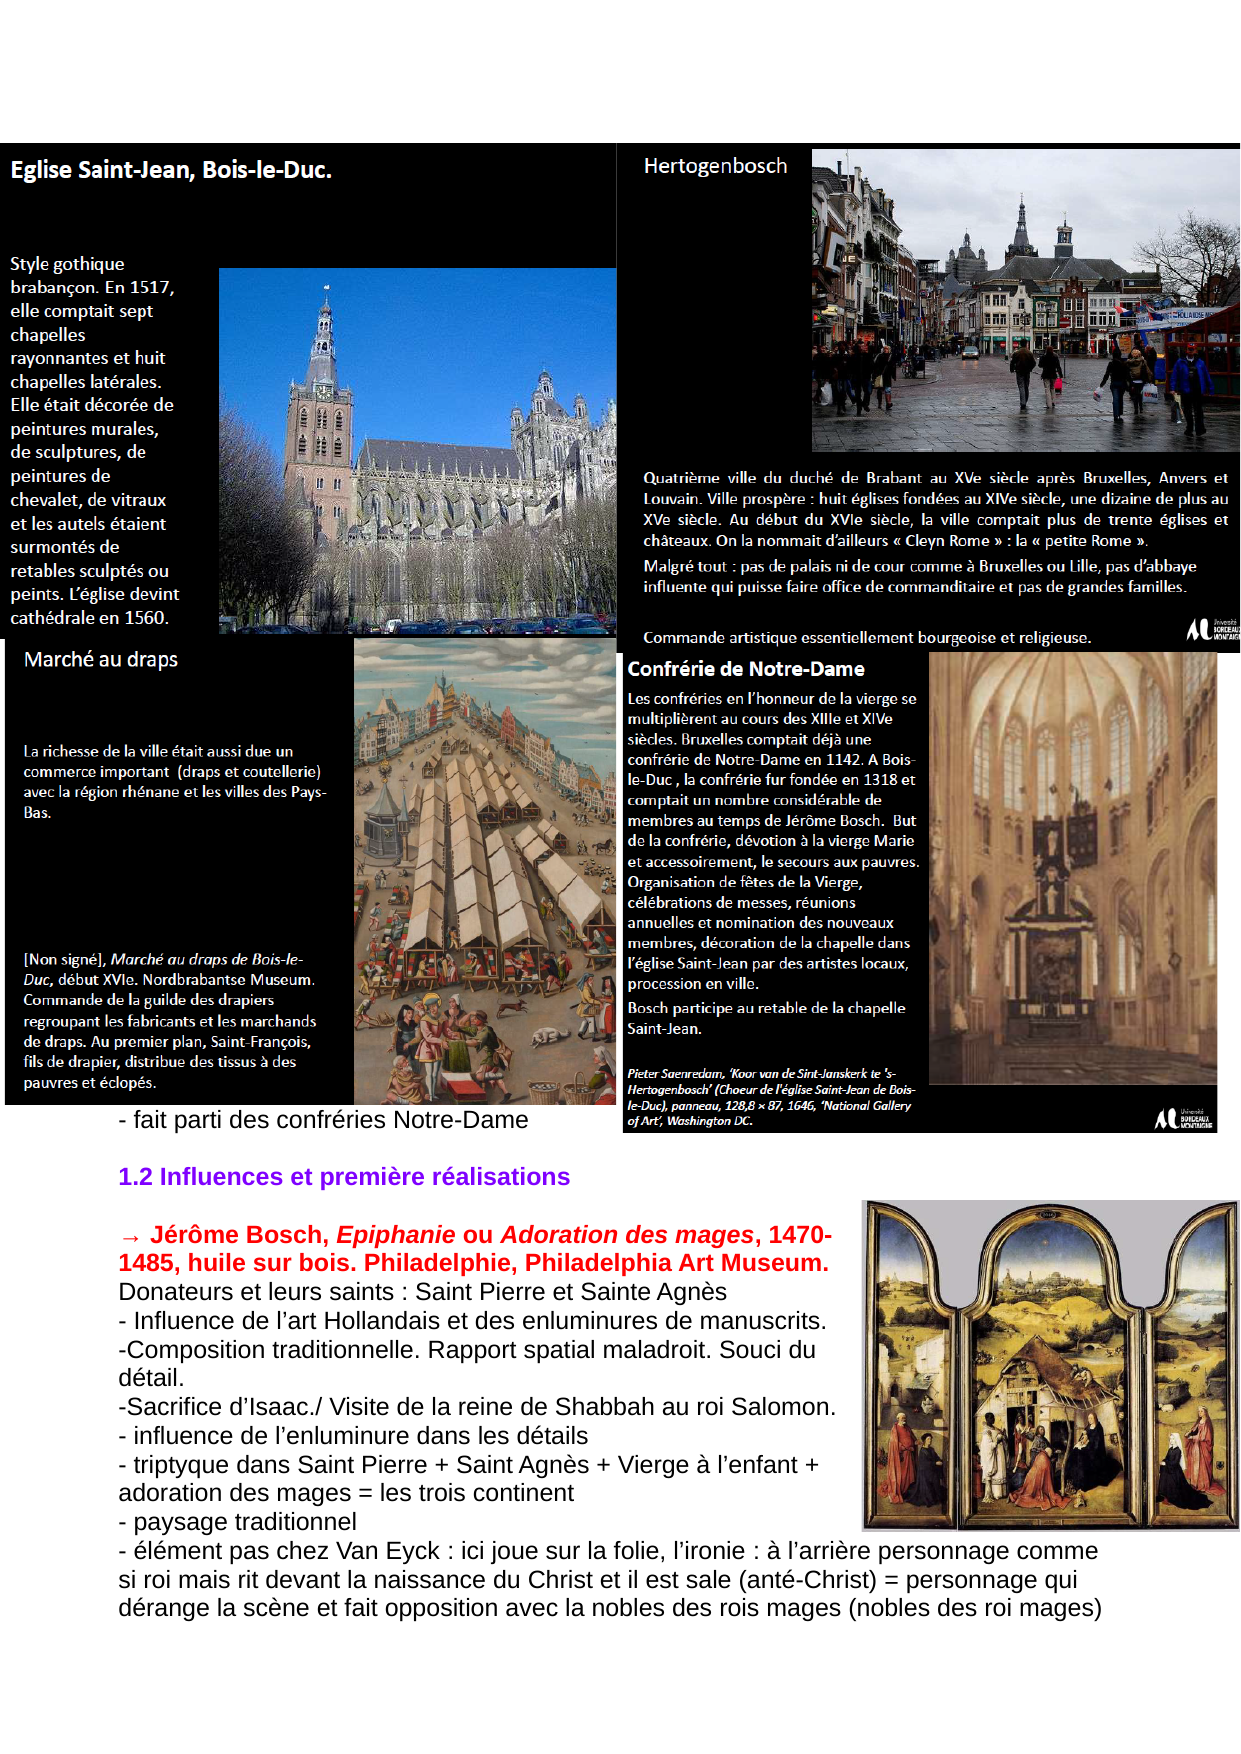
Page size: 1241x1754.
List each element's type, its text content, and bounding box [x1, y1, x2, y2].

picture [861, 1200, 1240, 1532]
text - fait parti des confréries Notre-Dame [118, 808, 622, 1133]
text - élément pas chez Van Eyck : ici joue sur la folie, l’ironie : à l’arrière personnage comme si roi mais rit devant la naissance du Christ et il est sale (anté-Christ) = personnage qui dérange la scène et fait opposition avec la nobles des rois mages (nobles des roi mages) [118, 1536, 1122, 1622]
text - influence de l’enluminure dans les détails [118, 1421, 861, 1450]
text → Jérôme Bosch, Epiphanie ou Adoration des mages, 1470-1485, huile sur bois. Philadelphie, Philadelphia Art Museum. [118, 1220, 861, 1277]
text - triptyque dans Saint Pierre + Saint Agnès + Vierge à l’enfant + adoration des mages = les trois continent [118, 1450, 861, 1507]
text -Sacrifice d’Isaac./ Visite de la reine de Shabbah au roi Salomon. [118, 1392, 861, 1421]
text Donateurs et leurs saints : Saint Pierre et Sainte Agnès [118, 1277, 861, 1306]
text - Influence de l’art Hollandais et des enluminures de manuscrits. [118, 1306, 861, 1335]
text - paysage traditionnel [118, 1507, 1122, 1536]
text -Composition traditionnelle. Rapport spatial maladroit. Souci du détail. [118, 1335, 861, 1392]
text 1.2 Influences et première réalisations [118, 1162, 1122, 1191]
picture [0, 143, 1241, 1133]
